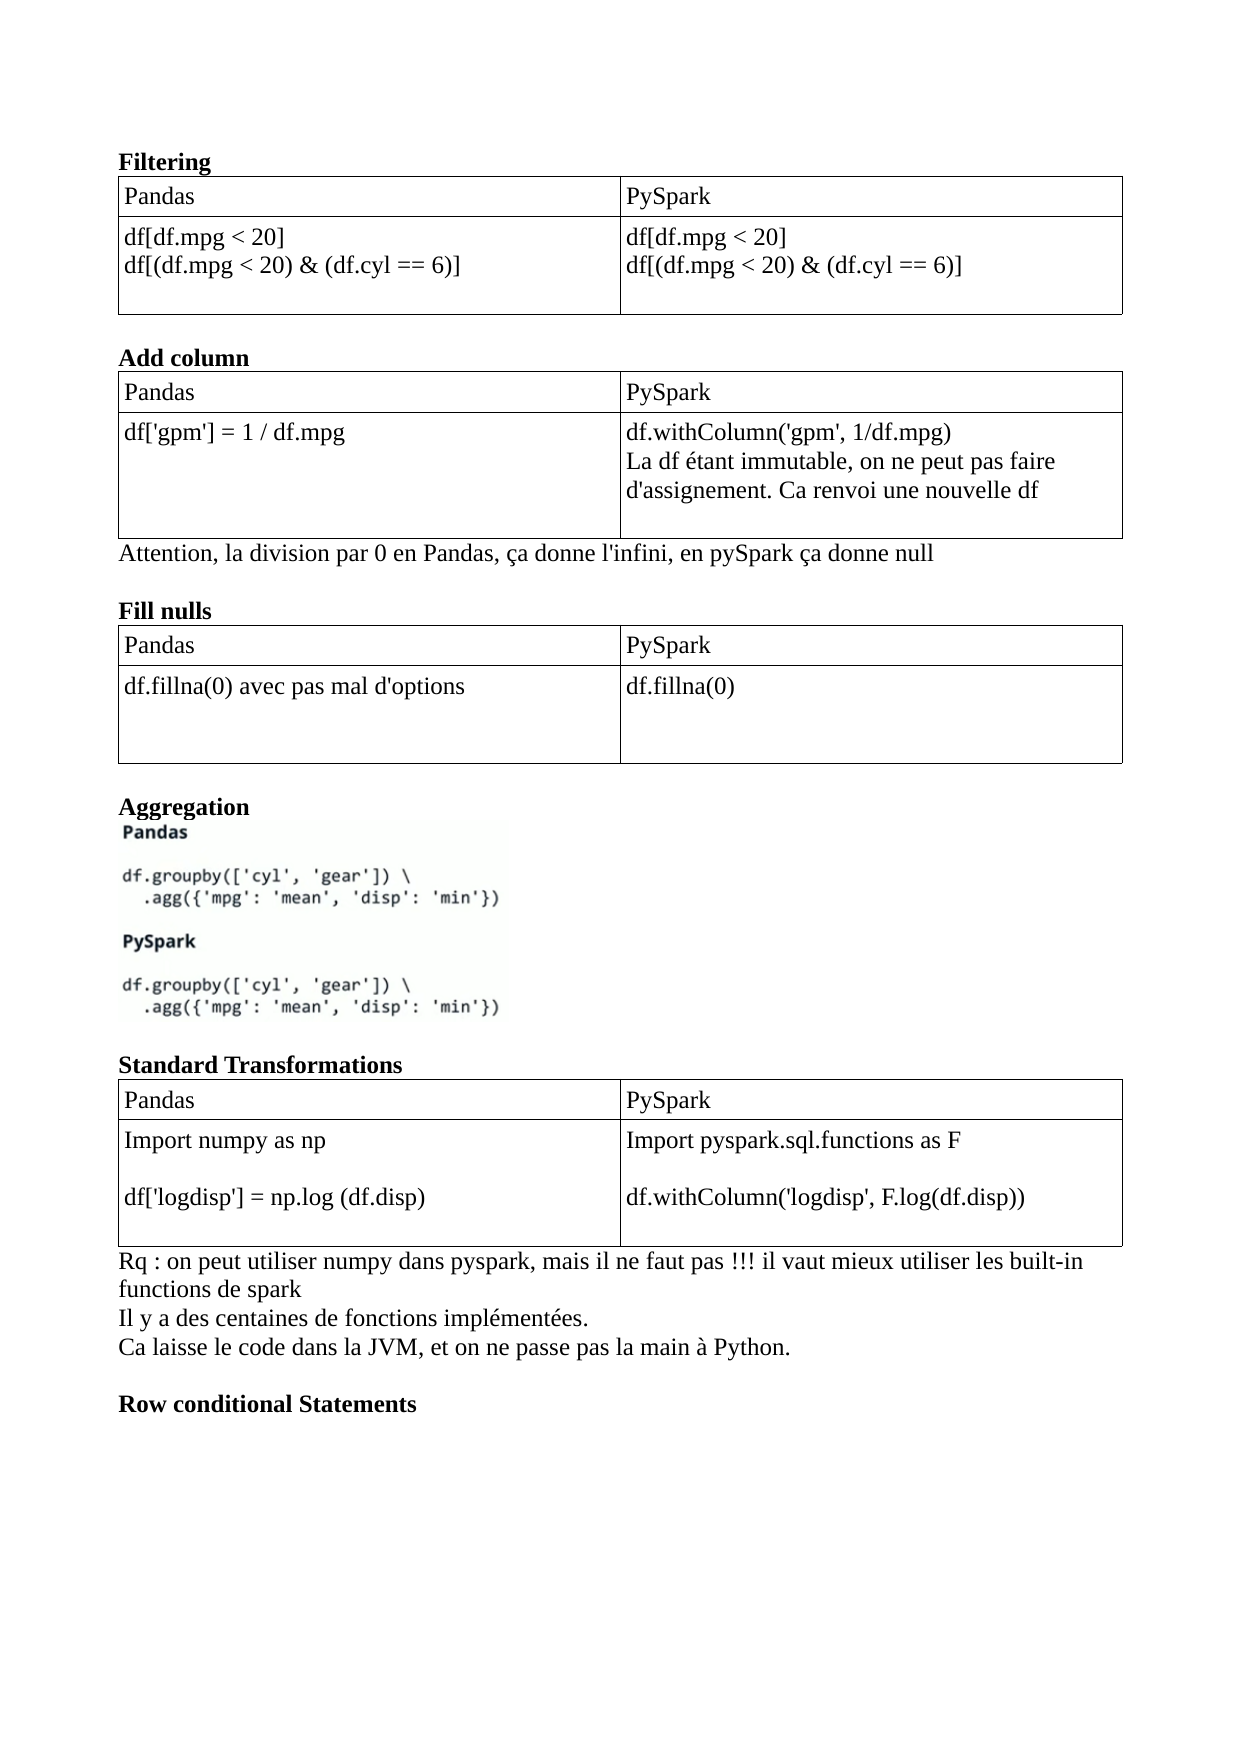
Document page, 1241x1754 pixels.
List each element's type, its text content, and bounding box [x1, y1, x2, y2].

text Attention, la division par 0 en Pandas, ça donne l'infini, en pySpark ça donne null [118, 539, 1122, 567]
table_header Pandas [119, 177, 620, 216]
text Il y a des centaines de fonctions implémentées. [118, 1303, 1122, 1332]
table_header Pandas [119, 372, 620, 412]
table_cell df[df.mpg < 20] df[(df.mpg < 20) & (df.cyl == 6)] [119, 217, 620, 314]
text Row conditional Statements [118, 1389, 1122, 1418]
table_header PySpark [621, 626, 1122, 665]
table_cell Import pyspark.sql.functions as F df.withColumn('logdisp', F.log(df.disp)) [621, 1120, 1122, 1246]
table_header Pandas [119, 626, 620, 665]
table_cell Import numpy as np df['logdisp'] = np.log (df.disp) [119, 1120, 620, 1246]
text Ca laisse le code dans la JVM, et on ne passe pas la main à Python. [118, 1332, 1122, 1361]
text Filtering [118, 147, 1122, 176]
text Rq : on peut utiliser numpy dans pyspark, mais il ne faut pas !!! il vaut mieux utiliser les built-in functions de spark [118, 1247, 1122, 1303]
text Standard Transformations [118, 1050, 1122, 1079]
table_header PySpark [621, 372, 1122, 412]
text Aggregation [118, 792, 1122, 820]
table_cell df[df.mpg < 20] df[(df.mpg < 20) & (df.cyl == 6)] [621, 217, 1122, 314]
table_cell df.fillna(0) [621, 666, 1122, 763]
table_cell df.withColumn('gpm', 1/df.mpg) La df étant immutable, on ne peut pas faire d'assignement. Ca renvoi une nouvelle df [621, 413, 1122, 538]
table_cell df.fillna(0) avec pas mal d'options [119, 666, 620, 763]
table_header PySpark [621, 177, 1122, 216]
table_header Pandas [119, 1080, 620, 1119]
table_cell df['gpm'] = 1 / df.mpg [119, 413, 620, 538]
text Fill nulls [118, 596, 1122, 624]
table_header PySpark [621, 1080, 1122, 1119]
text Add column [118, 343, 1122, 371]
picture [118, 820, 509, 1022]
